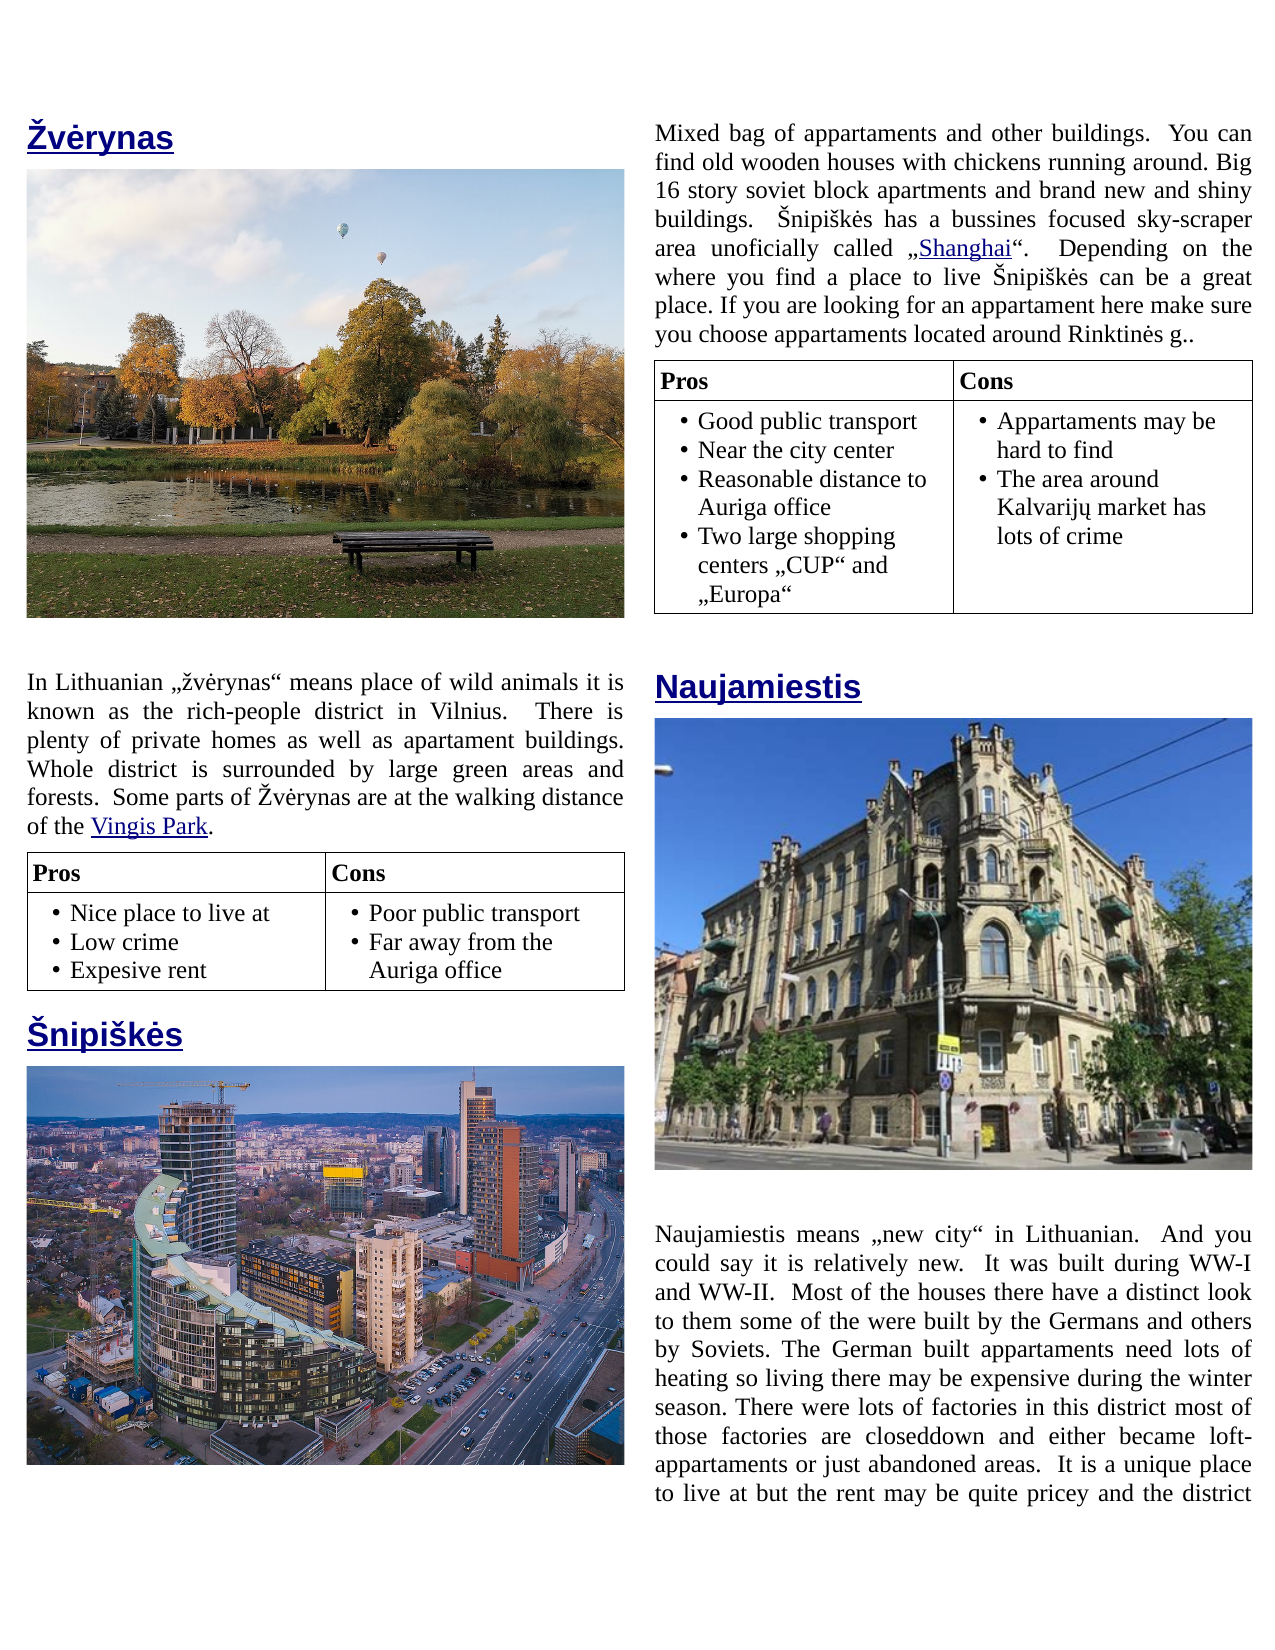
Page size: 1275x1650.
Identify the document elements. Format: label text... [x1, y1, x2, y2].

subtitle Naujamiestis [654, 667, 1252, 706]
table_header Pros [28, 853, 325, 892]
text In Lithuanian „žvėrynas“ means place of wild animals it is known as the rich-people district in Vilnius. There is plenty of private homes as well as apartament buildings. Whole district is surrounded by large green areas and forests. Some parts of Žvėrynas are at the walking distance of the Vingis Park. [27, 667, 624, 840]
table_header Cons [954, 361, 1252, 400]
text Mixed bag of appartaments and other buildings. You can find old wooden houses with chickens running around. Big 16 story soviet block apartments and brand new and shiny buildings. Šnipiškės has a bussines focused sky-scraper area unoficially called „Shanghai“. Depending on the where you find a place to live Šnipiškės can be a great place. If you are looking for an appartament here make sure you choose appartaments located around Rinktinės g.. [654, 118, 1252, 348]
table_header Pros [655, 361, 953, 400]
picture [26, 1066, 625, 1465]
text Naujamiestis means „new city“ in Lithuanian. And you could say it is relatively new. It was built during WW-I and WW-II. Most of the houses there have a distinct look to them some of the were built by the Germans and others by Soviets. The German built appartaments need lots of heating so living there may be expensive during the winter season. There were lots of factories in this district most of those factories are closeddown and either became loft-appartaments or just abandoned areas. It is a unique place to live at but the rent may be quite pricey and the district [654, 1219, 1252, 1507]
picture [654, 718, 1253, 1170]
table_cell Nice place to live at Low crime Expesive rent [28, 893, 325, 990]
subtitle Žvėrynas [27, 118, 624, 157]
table_cell Good public transport Near the city center Reasonable distance to Auriga office Two large shopping centers „CUP“ and „Europa“ [655, 401, 953, 613]
table_header Cons [326, 853, 624, 892]
picture [26, 169, 625, 618]
table_cell Poor public transport Far away from the Auriga office [326, 893, 624, 990]
subtitle Šnipiškės [27, 1015, 624, 1054]
table_cell Appartaments may be hard to find The area around Kalvarijų market has lots of crime [954, 401, 1252, 613]
